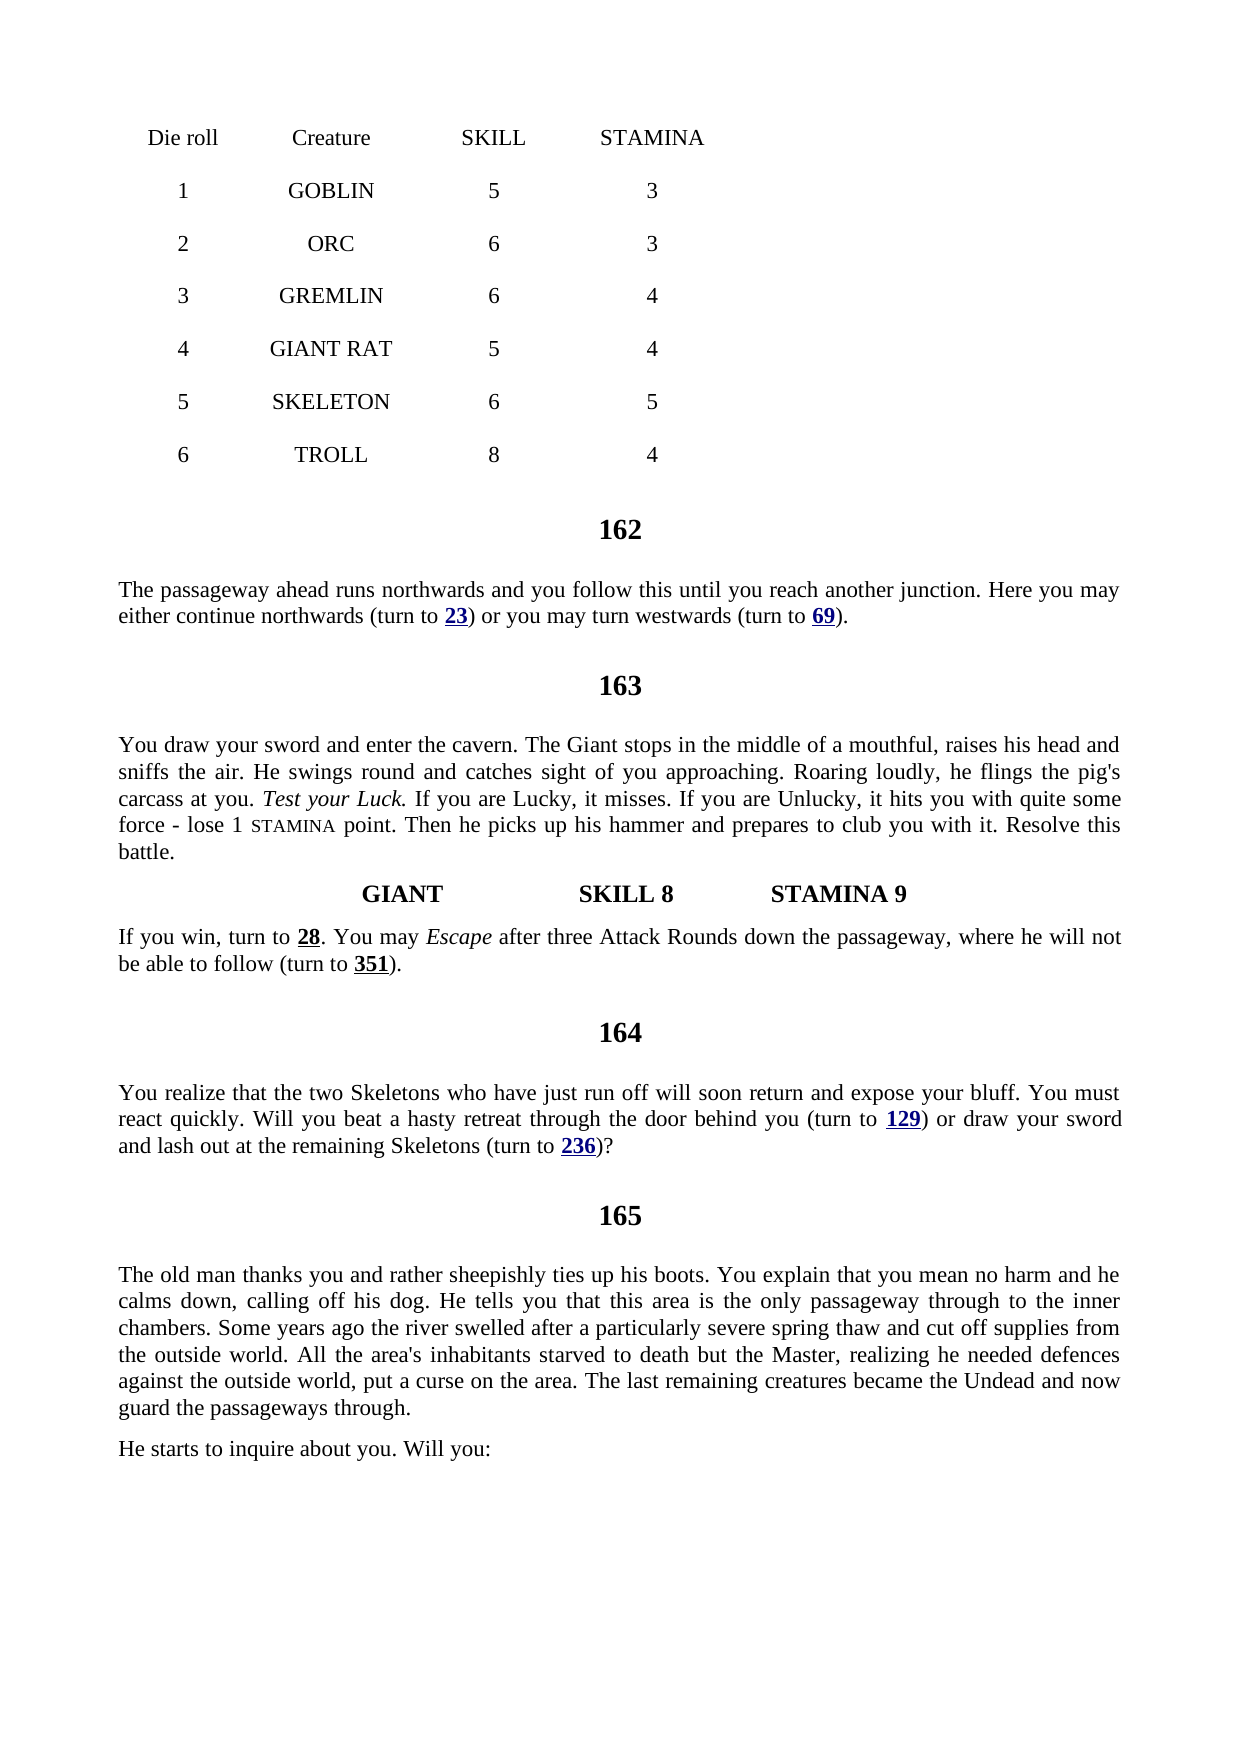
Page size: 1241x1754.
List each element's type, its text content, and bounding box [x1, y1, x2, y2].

table_cell 4 [118, 329, 248, 382]
text You realize that the two Skeletons who have just run off will soon return and expose your bluff. You must react quickly. Will you beat a hasty retreat through the door behind you (turn to 129) or draw your sword and lash out at the remaining Skeletons (turn to 236)? [118, 1078, 1122, 1158]
table_cell 1 [118, 171, 248, 224]
table_cell 5 [573, 382, 731, 435]
table_cell SKELETON [248, 382, 414, 435]
table_cell GOBLIN [248, 171, 414, 224]
table_cell 6 [415, 224, 573, 277]
table_cell 6 [118, 435, 248, 488]
table_cell 4 [573, 329, 731, 382]
table_cell 3 [573, 224, 731, 277]
table_cell 6 [415, 277, 573, 329]
text He starts to inquire about you. Will you: [118, 1435, 1122, 1462]
text The passageway ahead runs northwards and you follow this until you reach another junction. Here you may either continue northwards (turn to 23) or you may turn westwards (turn to 69). [118, 576, 1122, 629]
text GIANT SKILL 8 STAMINA 9 [118, 879, 1122, 908]
table_cell 8 [415, 435, 573, 488]
table_cell 3 [573, 171, 731, 224]
table_cell 6 [415, 382, 573, 435]
table_cell 5 [415, 171, 573, 224]
table_cell 4 [573, 277, 731, 329]
table_cell 2 [118, 224, 248, 277]
table_header Creature [248, 118, 414, 171]
text If you win, turn to 28. You may Escape after three Attack Rounds down the passageway, where he will not be able to follow (turn to 351). [118, 923, 1122, 976]
table_cell 5 [118, 382, 248, 435]
table_header SKILL [415, 118, 573, 171]
subtitle 165 [118, 1198, 1122, 1231]
subtitle 163 [118, 668, 1122, 702]
table_cell GREMLIN [248, 277, 414, 329]
table_cell 3 [118, 277, 248, 329]
table_cell TROLL [248, 435, 414, 488]
subtitle 162 [118, 513, 1122, 546]
text The old man thanks you and rather sheepishly ties up his boots. You explain that you mean no harm and he calms down, calling off his dog. He tells you that this area is the only passageway through to the inner chambers. Some years ago the river swelled after a particularly severe spring thaw and cut off supplies from the outside world. All the area's inhabitants starved to death but the Master, realizing he needed defences against the outside world, put a curse on the area. The last remaining creatures became the Undead and now guard the passageways through. [118, 1261, 1122, 1420]
table_header Die roll [118, 118, 248, 171]
table_cell 4 [573, 435, 731, 488]
table_cell ORC [248, 224, 414, 277]
table_header STAMINA [573, 118, 731, 171]
table_cell 5 [415, 329, 573, 382]
text You draw your sword and enter the cavern. The Giant stops in the middle of a mouthful, raises his head and sniffs the air. He swings round and catches sight of you approaching. Roaring loudly, he flings the pig's carcass at you. Test your Luck. If you are Lucky, it misses. If you are Unlucky, it hits you with quite some force - lose 1 stamina point. Then he picks up his hammer and prepares to club you with it. Resolve this battle. [118, 731, 1122, 864]
table_cell GIANT RAT [248, 329, 414, 382]
subtitle 164 [118, 1016, 1122, 1049]
